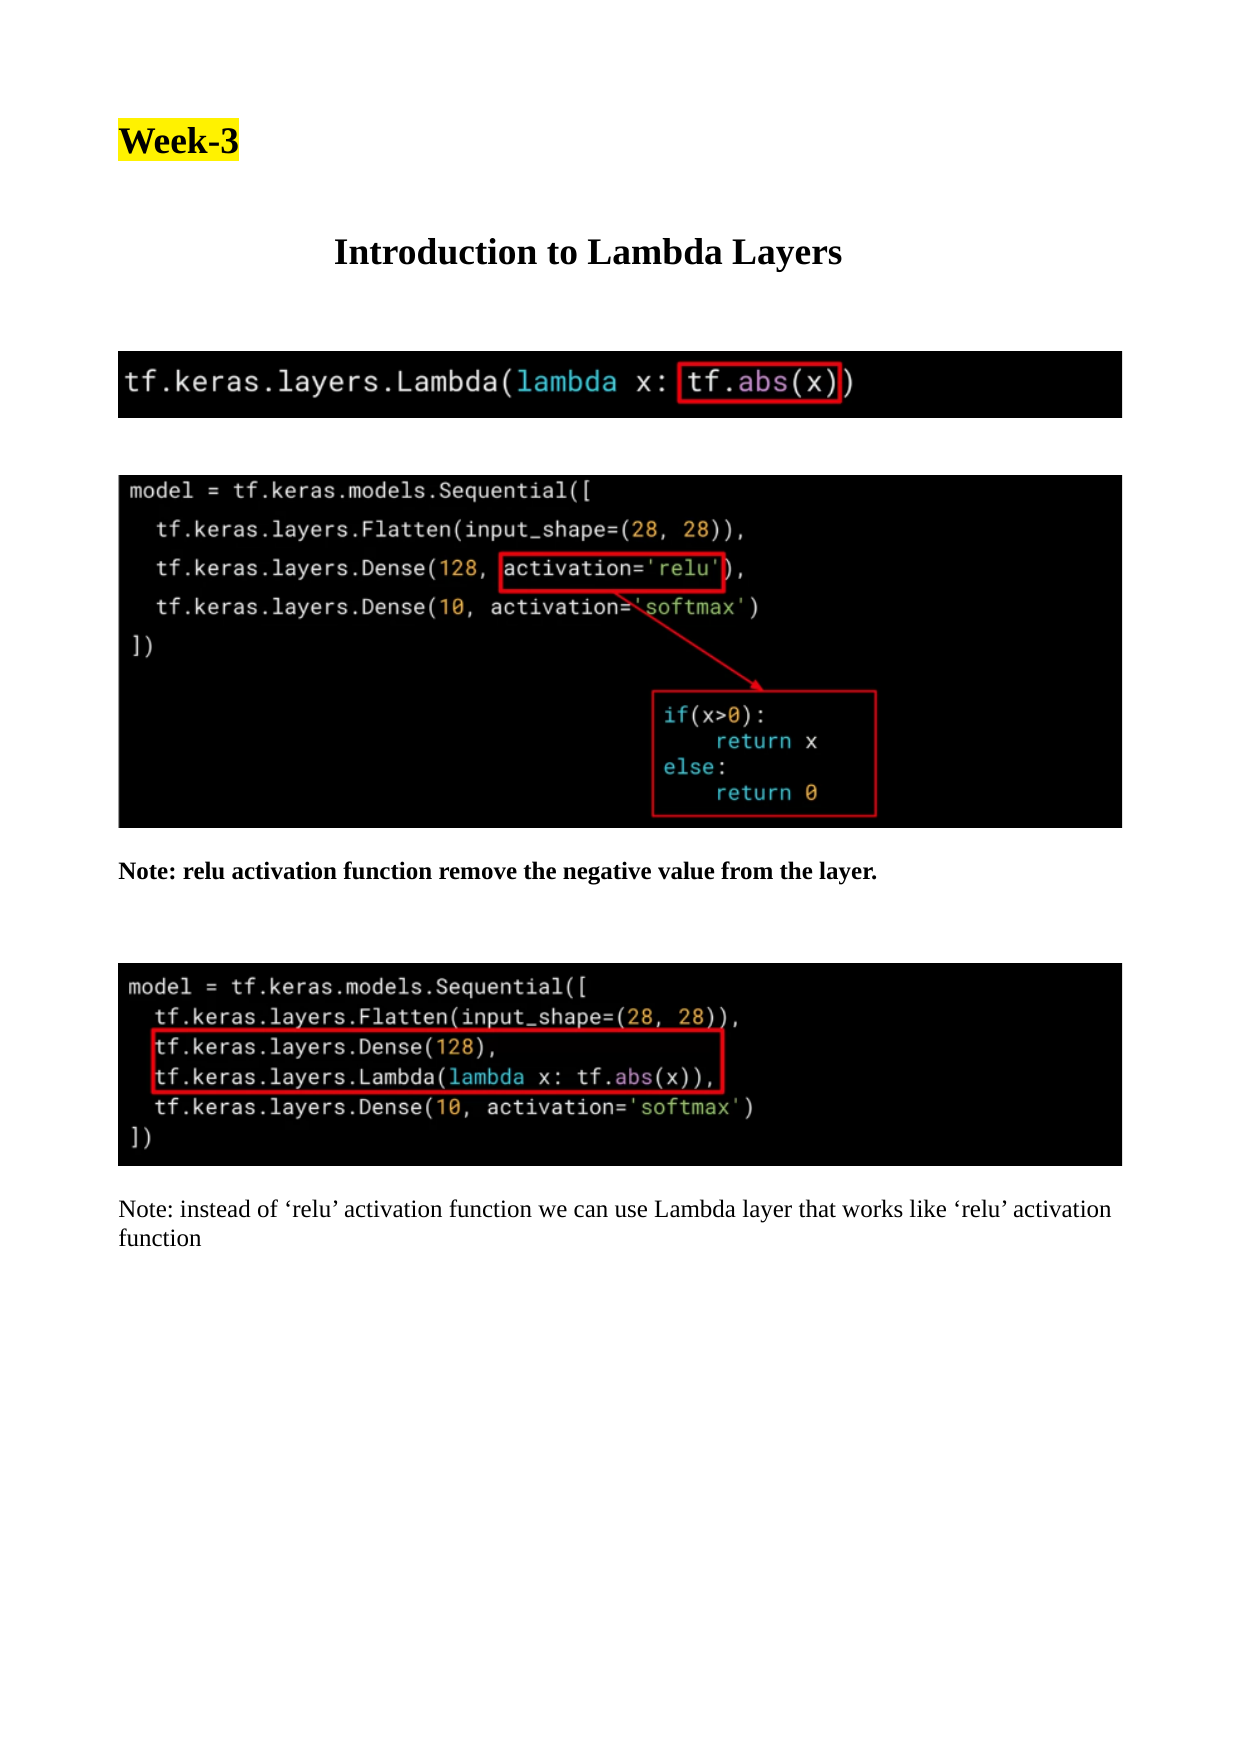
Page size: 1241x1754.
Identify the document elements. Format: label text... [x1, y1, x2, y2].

text Note: instead of ‘relu’ activation function we can use Lambda layer that works like ‘relu’ activation function [118, 1194, 1122, 1251]
text Note: relu activation function remove the negative value from the layer. [118, 856, 1122, 885]
picture [118, 351, 1123, 418]
subtitle Introduction to Lambda Layers [118, 229, 1122, 272]
picture [118, 475, 1123, 828]
text Week-3 [118, 118, 1122, 161]
picture [118, 963, 1123, 1166]
